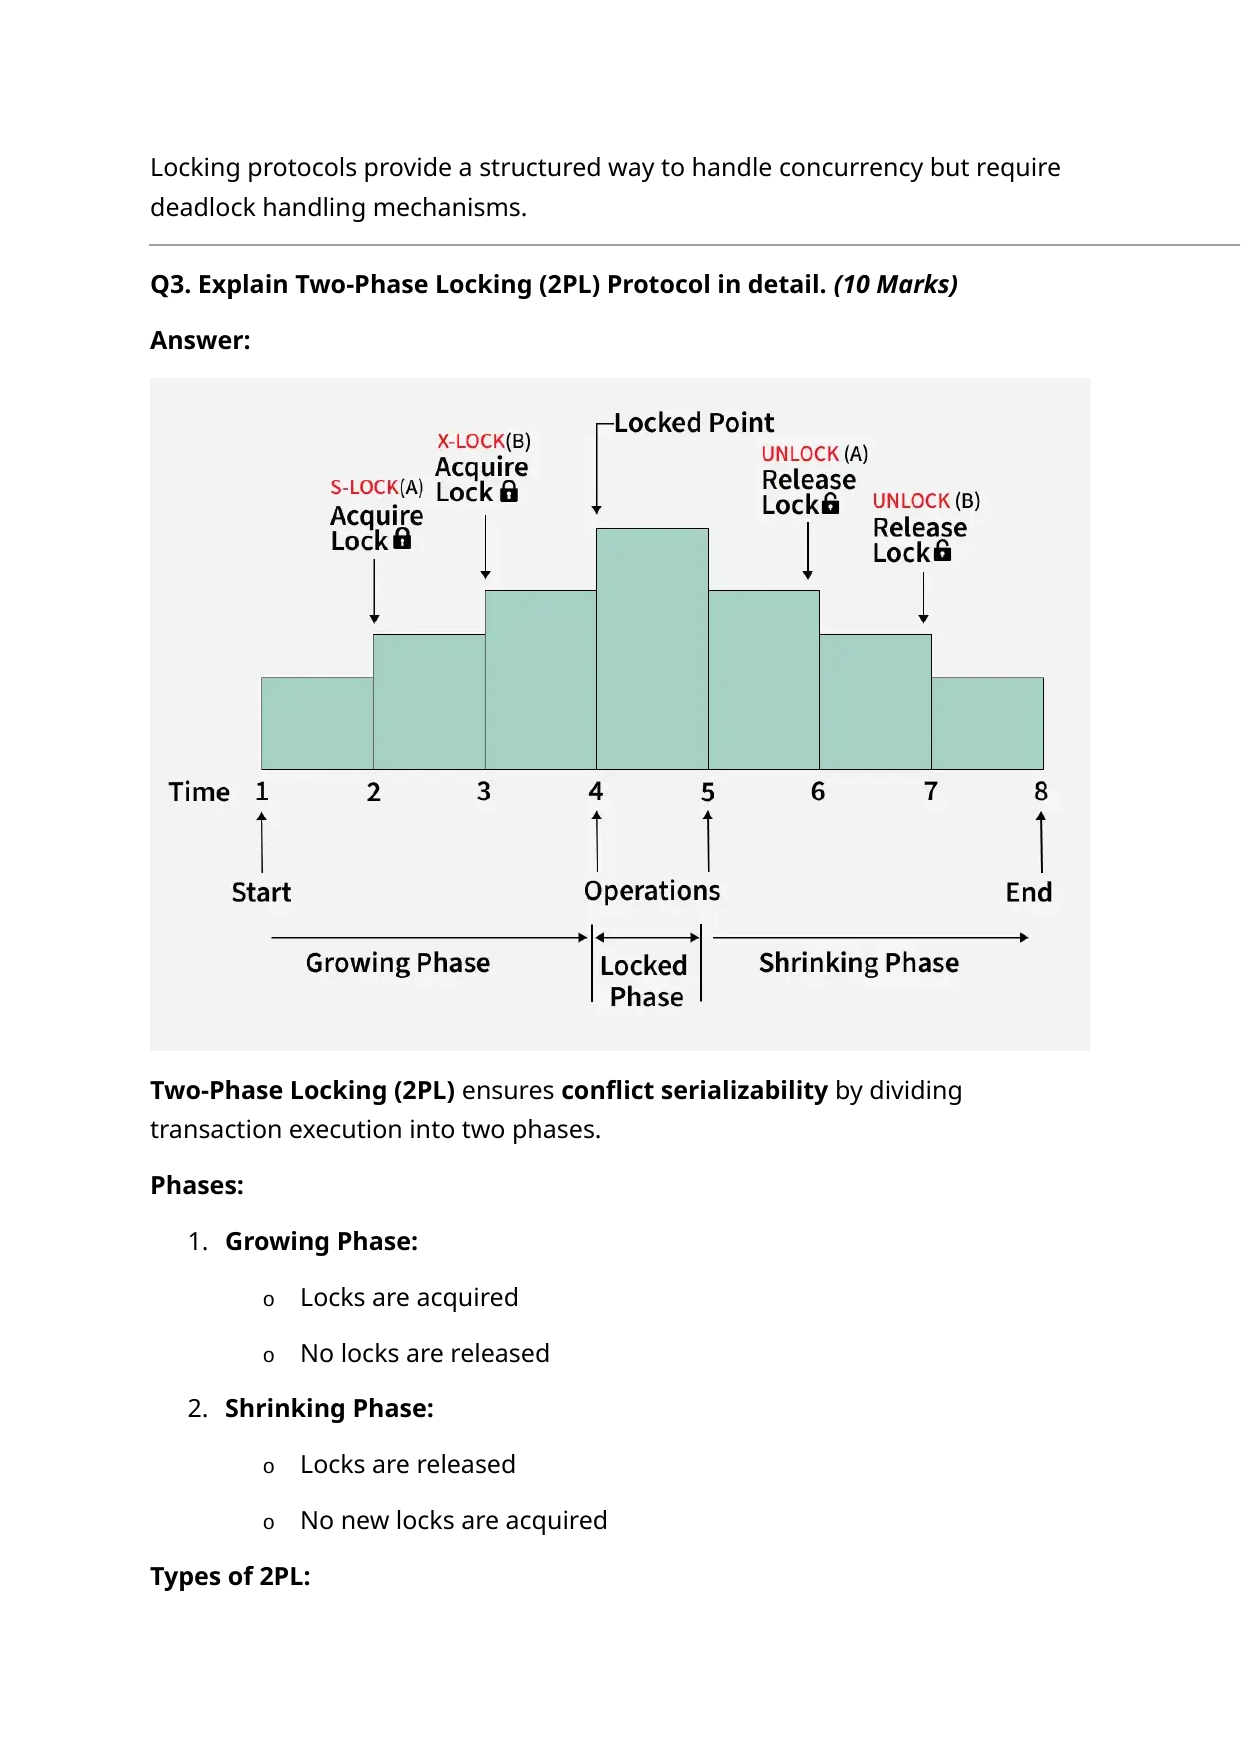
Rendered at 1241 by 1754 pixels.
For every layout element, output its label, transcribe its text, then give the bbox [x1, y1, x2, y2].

list No new locks are acquired [262, 1503, 1090, 1537]
list No locks are released [262, 1335, 1090, 1369]
text Answer: [150, 323, 1090, 357]
list Shrinking Phase: [187, 1391, 1090, 1425]
list Growing Phase: [187, 1223, 1090, 1258]
text Q3. Explain Two-Phase Locking (2PL) Protocol in detail. (10 Marks) [150, 267, 1090, 301]
list Locks are acquired [262, 1279, 1090, 1313]
list Locks are released [262, 1447, 1090, 1481]
text Phases: [150, 1168, 1090, 1202]
text Locking protocols provide a structured way to handle concurrency but require deadlock handling mechanisms. [150, 150, 1090, 223]
text Two-Phase Locking (2PL) ensures conflict serializability by dividing transaction execution into two phases. [150, 1073, 1090, 1146]
text Types of 2PL: [150, 1558, 1090, 1593]
